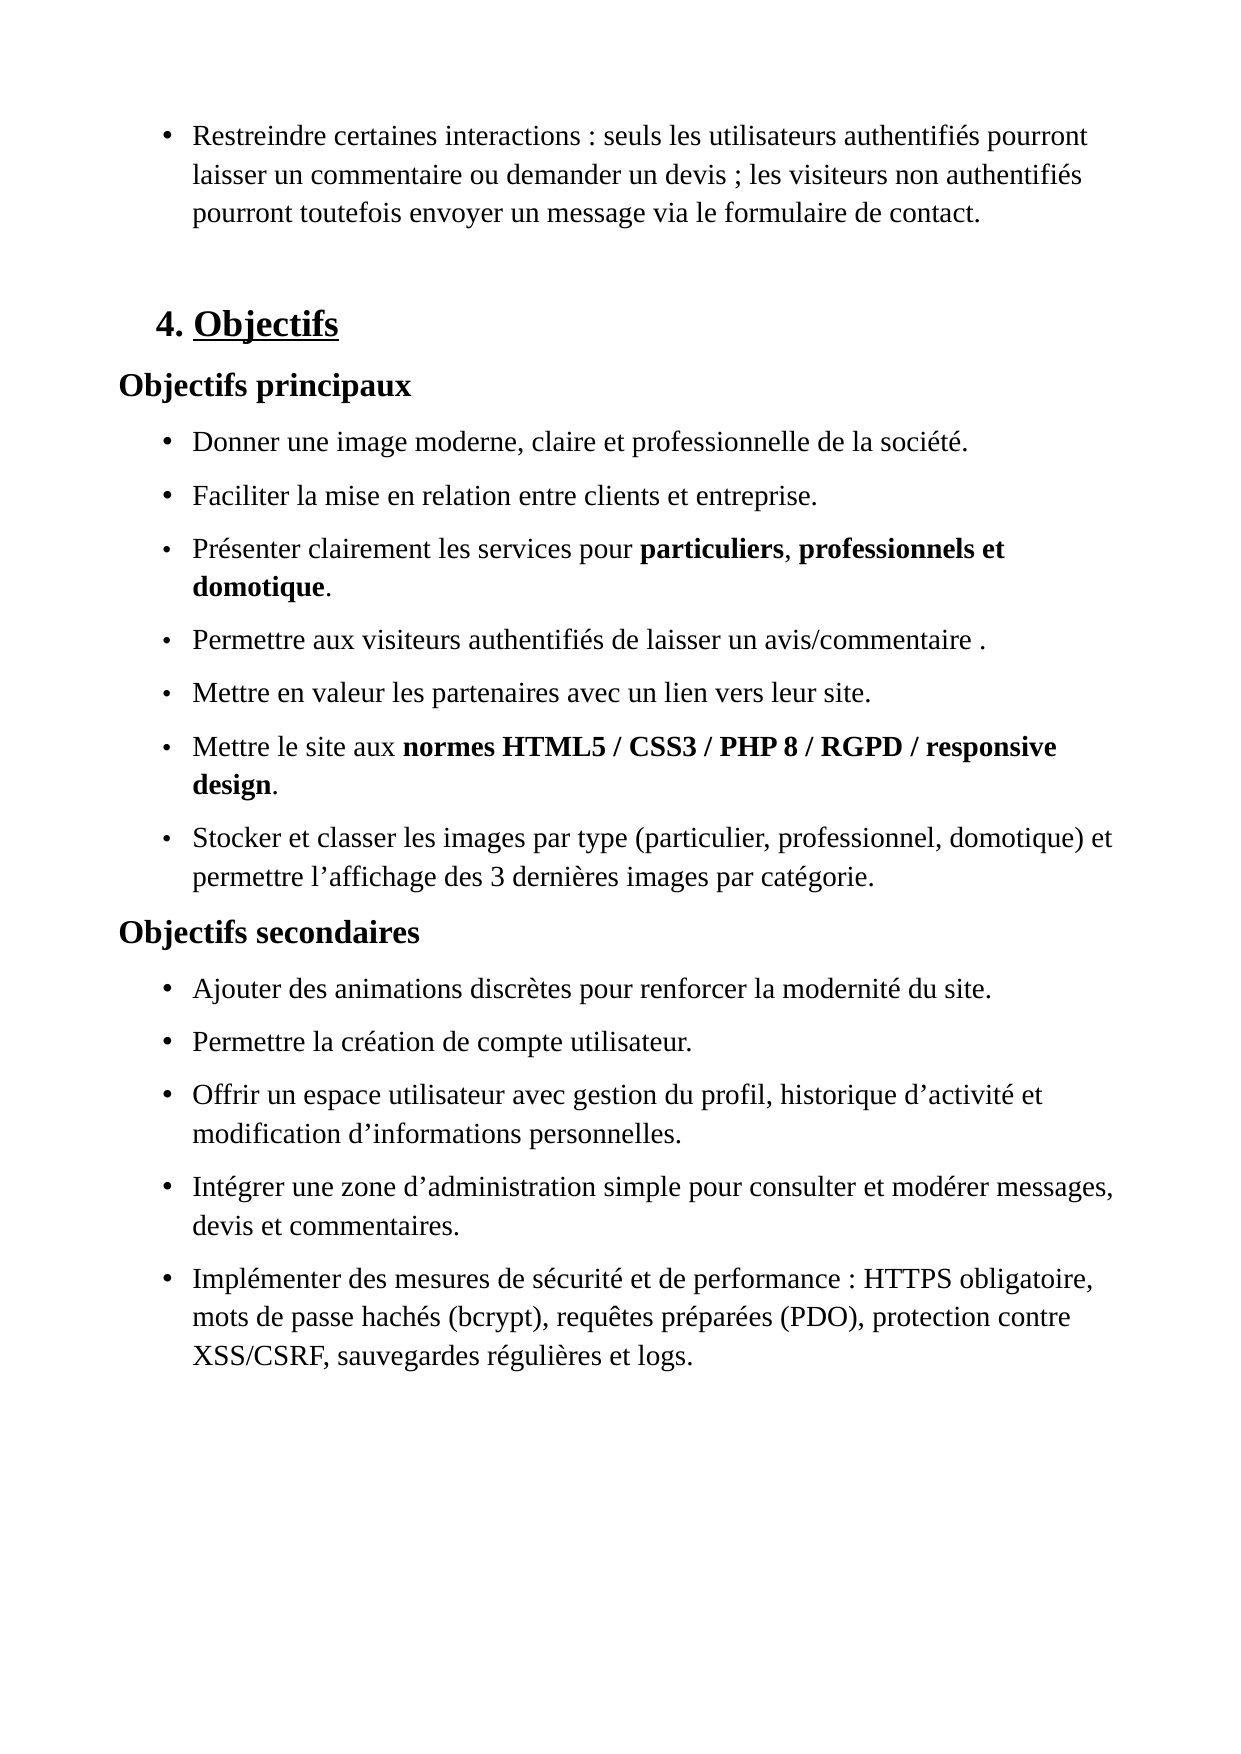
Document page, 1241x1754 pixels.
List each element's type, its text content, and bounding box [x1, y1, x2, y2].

list Faciliter la mise en relation entre clients et entreprise. [162, 478, 1122, 511]
subtitle Objectifs principaux [118, 366, 1122, 404]
list Implémenter des mesures de sécurité et de performance : HTTPS obligatoire, mots de passe hachés (bcrypt), requêtes préparées (PDO), protection contre XSS/CSRF, sauvegardes régulières et logs. [162, 1261, 1122, 1371]
list Ajouter des animations discrètes pour renforcer la modernité du site. [162, 971, 1122, 1004]
subtitle Objectifs secondaires [118, 912, 1122, 950]
list Permettre la création de compte utilisateur. [162, 1024, 1122, 1058]
list Donner une image moderne, claire et professionnelle de la société. [162, 424, 1122, 458]
list Stocker et classer les images par type (particulier, professionnel, domotique) et permettre l’affichage des 3 dernières images par catégorie. [162, 820, 1122, 892]
list Permettre aux visiteurs authentifiés de laisser un avis/commentaire . [162, 622, 1122, 656]
list Objectifs [156, 302, 1122, 345]
list Offrir un espace utilisateur avec gestion du profil, historique d’activité et modification d’informations personnelles. [162, 1077, 1122, 1149]
list Restreindre certaines interactions : seuls les utilisateurs authentifiés pourront laisser un commentaire ou demander un devis ; les visiteurs non authentifiés pourront toutefois envoyer un message via le formulaire de contact. [162, 118, 1122, 229]
list Mettre le site aux normes HTML5 / CSS3 / PHP 8 / RGPD / responsive design. [162, 729, 1122, 801]
list Mettre en valeur les partenaires avec un lien vers leur site. [162, 676, 1122, 709]
list Présenter clairement les services pour particuliers, professionnels et domotique. [162, 531, 1122, 603]
list Intégrer une zone d’administration simple pour consulter et modérer messages, devis et commentaires. [162, 1169, 1122, 1241]
